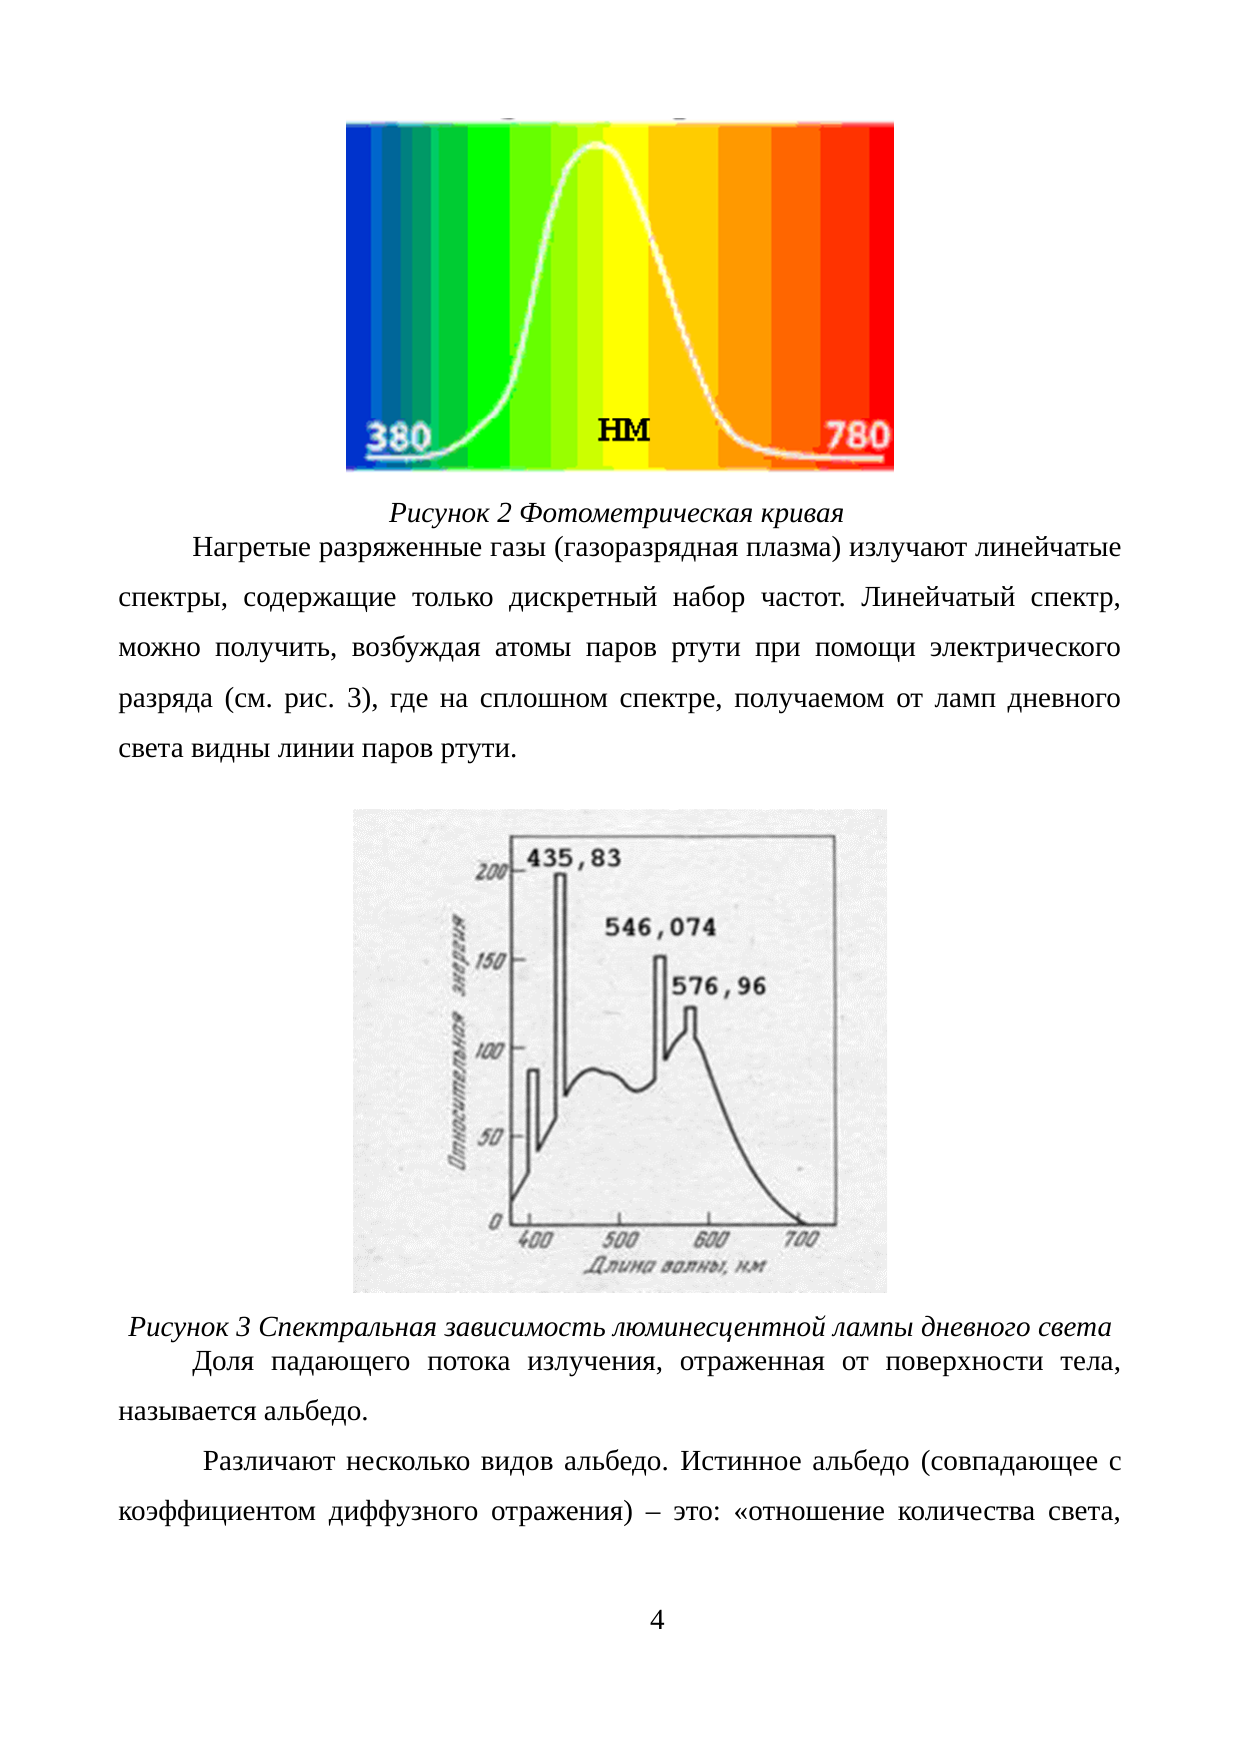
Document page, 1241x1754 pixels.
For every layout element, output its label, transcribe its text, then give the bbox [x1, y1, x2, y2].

text Доля падающего потока излучения, отраженная от поверхности тела, называется альбедо. [118, 1343, 1122, 1426]
picture [353, 809, 888, 1293]
text Рисунок 2 Фотометрическая кривая [118, 495, 1122, 529]
text Различают несколько видов альбедо. Истинное альбедо (совпадающее с коэффициентом диффузного отражения) – это: «отношение количества света, [118, 1443, 1122, 1527]
text Нагретые разряженные газы (газоразрядная плазма) излучают линейчатые спектры, содержащие только дискретный набор частот. Линейчатый спектр, можно получить, возбуждая атомы паров ртути при помощи электрического разряда (см. рис. 3), где на сплошном спектре, получаемом от ламп дневного света видны линии паров ртути. [118, 529, 1122, 763]
picture [346, 118, 894, 479]
text Рисунок 3 Спектральная зависимость люминесцентной лампы дневного света [118, 1309, 1122, 1343]
